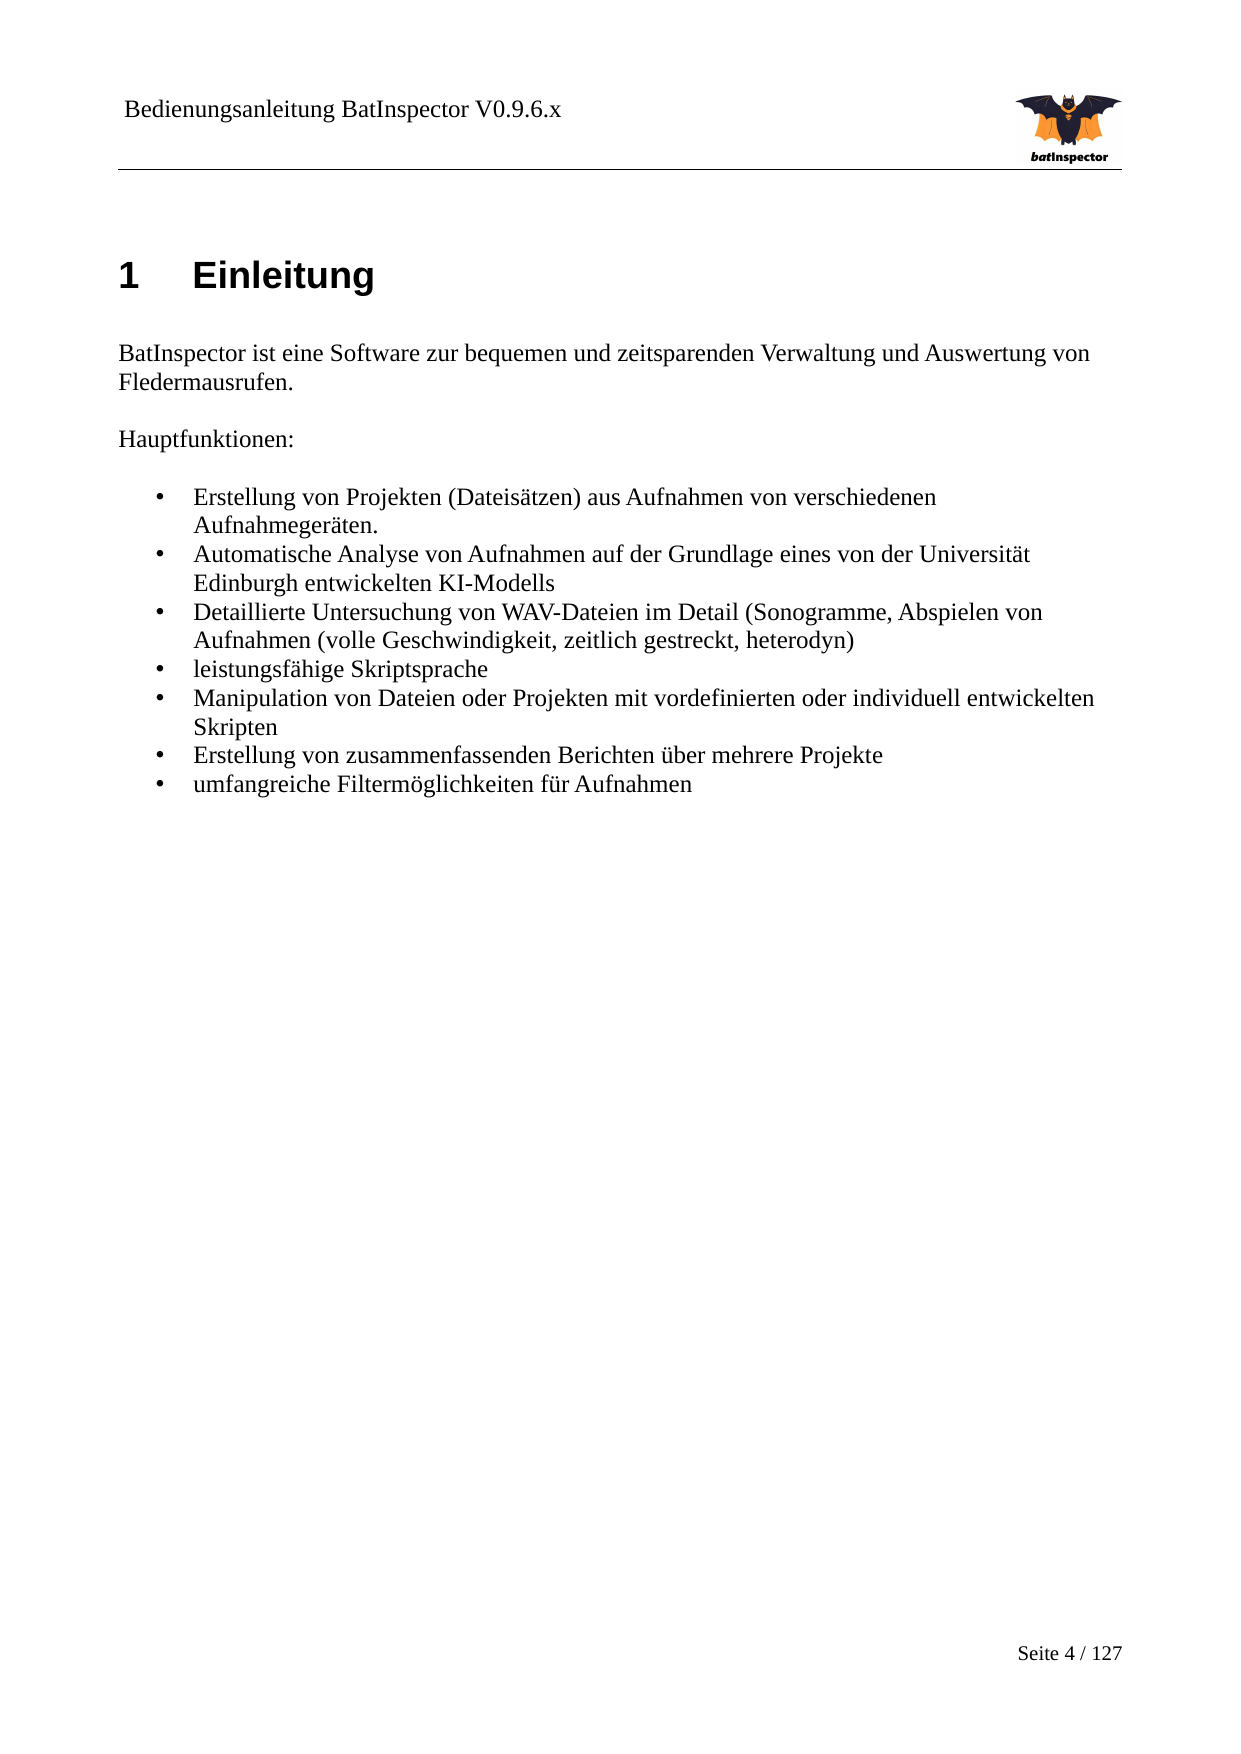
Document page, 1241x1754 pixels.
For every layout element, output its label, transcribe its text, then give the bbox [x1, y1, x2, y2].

list leistungsfähige Skriptsprache [156, 654, 1122, 683]
list Detaillierte Untersuchung von WAV-Dateien im Detail (Sonogramme, Abspielen von Aufnahmen (volle Geschwindigkeit, zeitlich gestreckt, heterodyn) [156, 597, 1122, 654]
picture [1015, 88, 1125, 165]
list Erstellung von zusammenfassenden Berichten über mehrere Projekte [156, 741, 1122, 769]
subtitle Einleitung [118, 253, 1122, 297]
text BatInspector ist eine Software zur bequemen und zeitsparenden Verwaltung und Auswertung von Fledermausrufen. [118, 338, 1122, 396]
list umfangreiche Filtermöglichkeiten für Aufnahmen [156, 769, 1122, 798]
list Automatische Analyse von Aufnahmen auf der Grundlage eines von der Universität Edinburgh entwickelten KI-Modells [156, 539, 1122, 597]
text Hauptfunktionen: [118, 424, 1122, 453]
list Erstellung von Projekten (Dateisätzen) aus Aufnahmen von verschiedenen Aufnahmegeräten. [156, 482, 1122, 539]
list Manipulation von Dateien oder Projekten mit vordefinierten oder individuell entwickelten Skripten [156, 683, 1122, 741]
